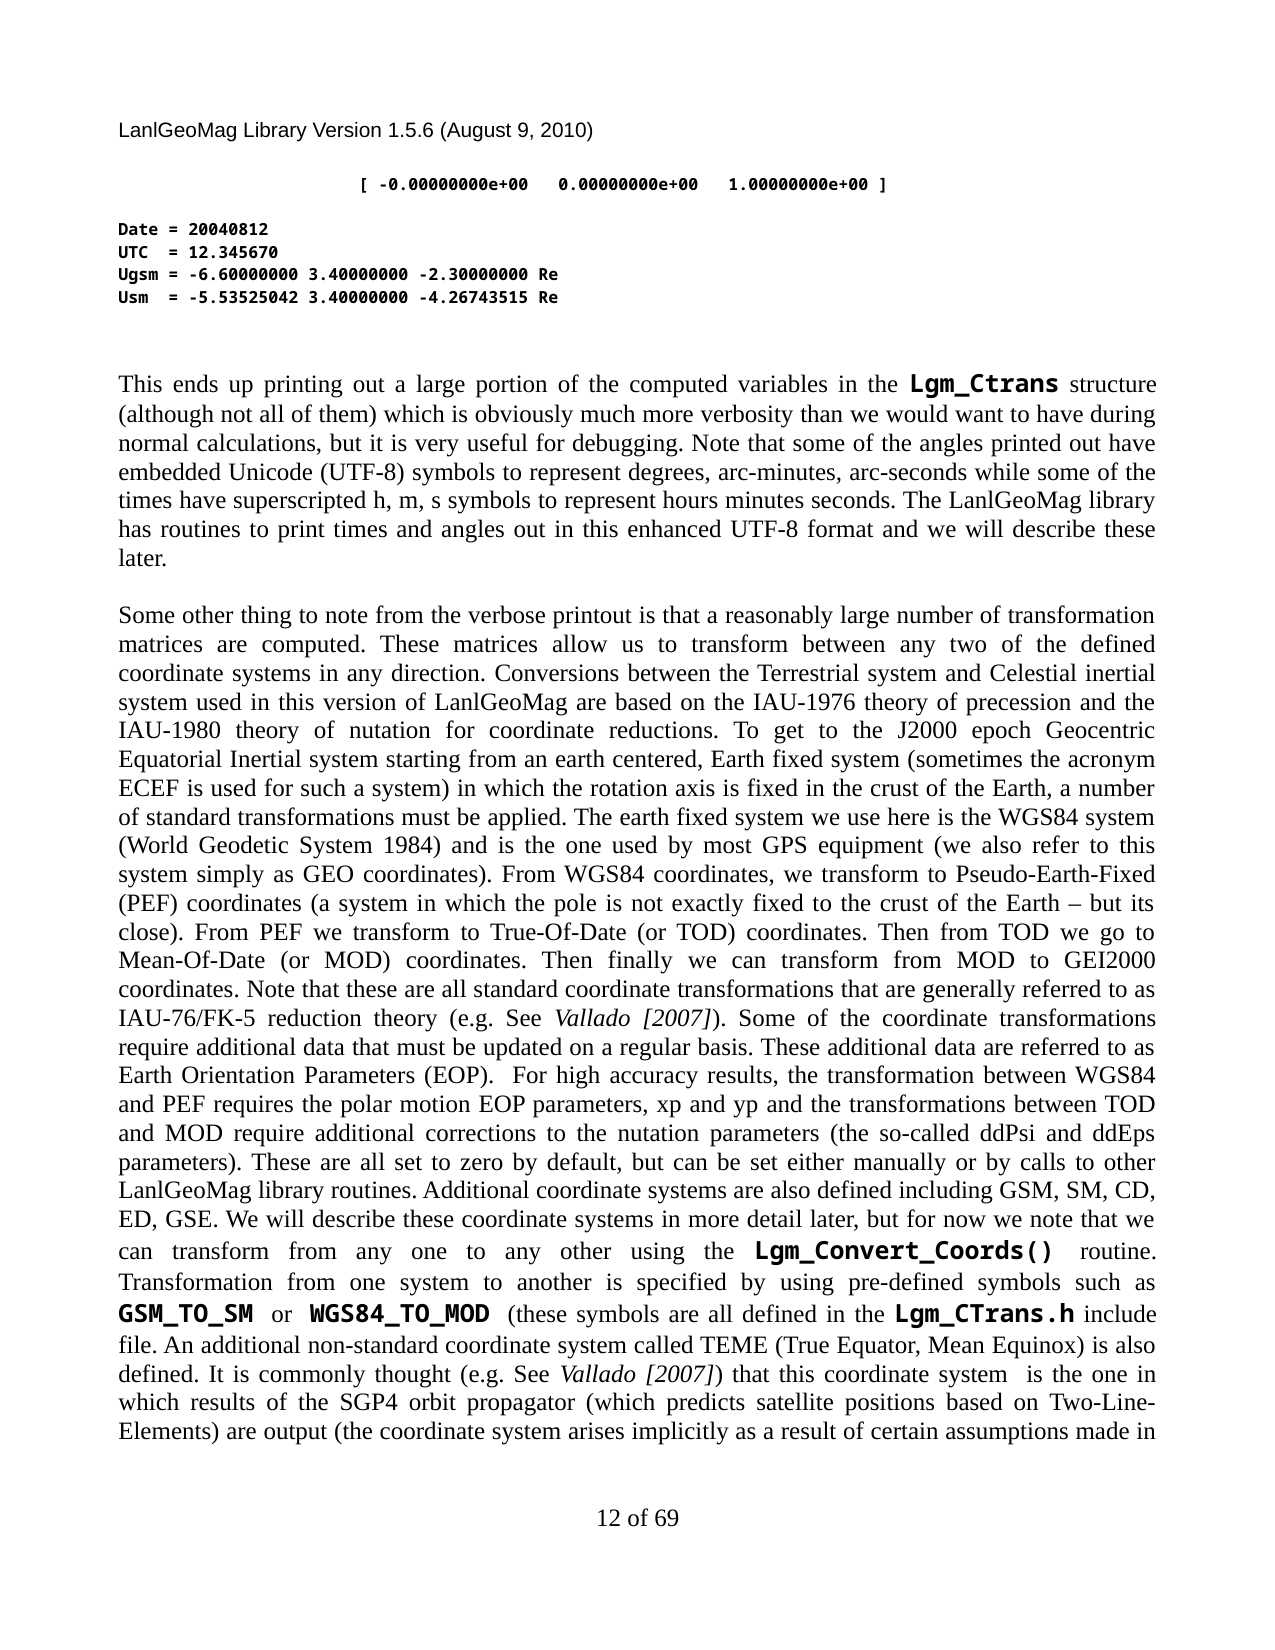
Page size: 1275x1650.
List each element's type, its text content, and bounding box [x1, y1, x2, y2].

text This ends up printing out a large portion of the computed variables in the Lgm_Ctrans structure (although not all of them) which is obviously much more verbosity than we would want to have during normal calculations, but it is very useful for debugging. Note that some of the angles printed out have embedded Unicode (UTF-8) symbols to represent degrees, arc-minutes, arc-seconds while some of the times have superscripted h, m, s symbols to represent hours minutes seconds. The LanlGeoMag library has routines to print times and angles out in this enhanced UTF-8 format and we will describe these later. [118, 365, 1157, 572]
text Some other thing to note from the verbose printout is that a reasonably large number of transformation matrices are computed. These matrices allow us to transform between any two of the defined coordinate systems in any direction. Conversions between the Terrestrial system and Celestial inertial system used in this version of LanlGeoMag are based on the IAU-1976 theory of precession and the IAU-1980 theory of nutation for coordinate reductions. To get to the J2000 epoch Geocentric Equatorial Inertial system starting from an earth centered, Earth fixed system (sometimes the acronym ECEF is used for such a system) in which the rotation axis is fixed in the crust of the Earth, a number of standard transformations must be applied. The earth fixed system we use here is the WGS84 system (World Geodetic System 1984) and is the one used by most GPS equipment (we also refer to this system simply as GEO coordinates). From WGS84 coordinates, we transform to Pseudo-Earth-Fixed (PEF) coordinates (a system in which the pole is not exactly fixed to the crust of the Earth – but its close). From PEF we transform to True-Of-Date (or TOD) coordinates. Then from TOD we go to Mean-Of-Date (or MOD) coordinates. Then finally we can transform from MOD to GEI2000 coordinates. Note that these are all standard coordinate transformations that are generally referred to as IAU-76/FK-5 reduction theory (e.g. See Vallado [2007]). Some of the coordinate transformations require additional data that must be updated on a regular basis. These additional data are referred to as Earth Orientation Parameters (EOP). For high accuracy results, the transformation between WGS84 and PEF requires the polar motion EOP parameters, xp and yp and the transformations between TOD and MOD require additional corrections to the nutation parameters (the so-called ddPsi and ddEps parameters). These are all set to zero by default, but can be set either manually or by calls to other LanlGeoMag library routines. Additional coordinate systems are also defined including GSM, SM, CD, ED, GSE. We will describe these coordinate systems in more detail later, but for now we note that we can transform from any one to any other using the Lgm_Convert_Coords() routine. Transformation from one system to another is specified by using pre-defined symbols such as GSM_TO_SM or WGS84_TO_MOD (these symbols are all defined in the Lgm_CTrans.h include file. An additional non-standard coordinate system called TEME (True Equator, Mean Equinox) is also defined. It is commonly thought (e.g. See Vallado [2007]) that this coordinate system is the one in which results of the SGP4 orbit propagator (which predicts satellite positions based on Two-Line-Elements) are output (the coordinate system arises implicitly as a result of certain assumptions made in [118, 601, 1157, 1445]
text UTC = 12.345670 [118, 240, 1157, 263]
text [ -0.00000000e+00 0.00000000e+00 1.00000000e+00 ] [118, 172, 1157, 195]
text Usm = -5.53525042 3.40000000 -4.26743515 Re [118, 286, 1157, 308]
text Date = 20040812 [118, 217, 1157, 240]
text Ugsm = -6.60000000 3.40000000 -2.30000000 Re [118, 263, 1157, 286]
